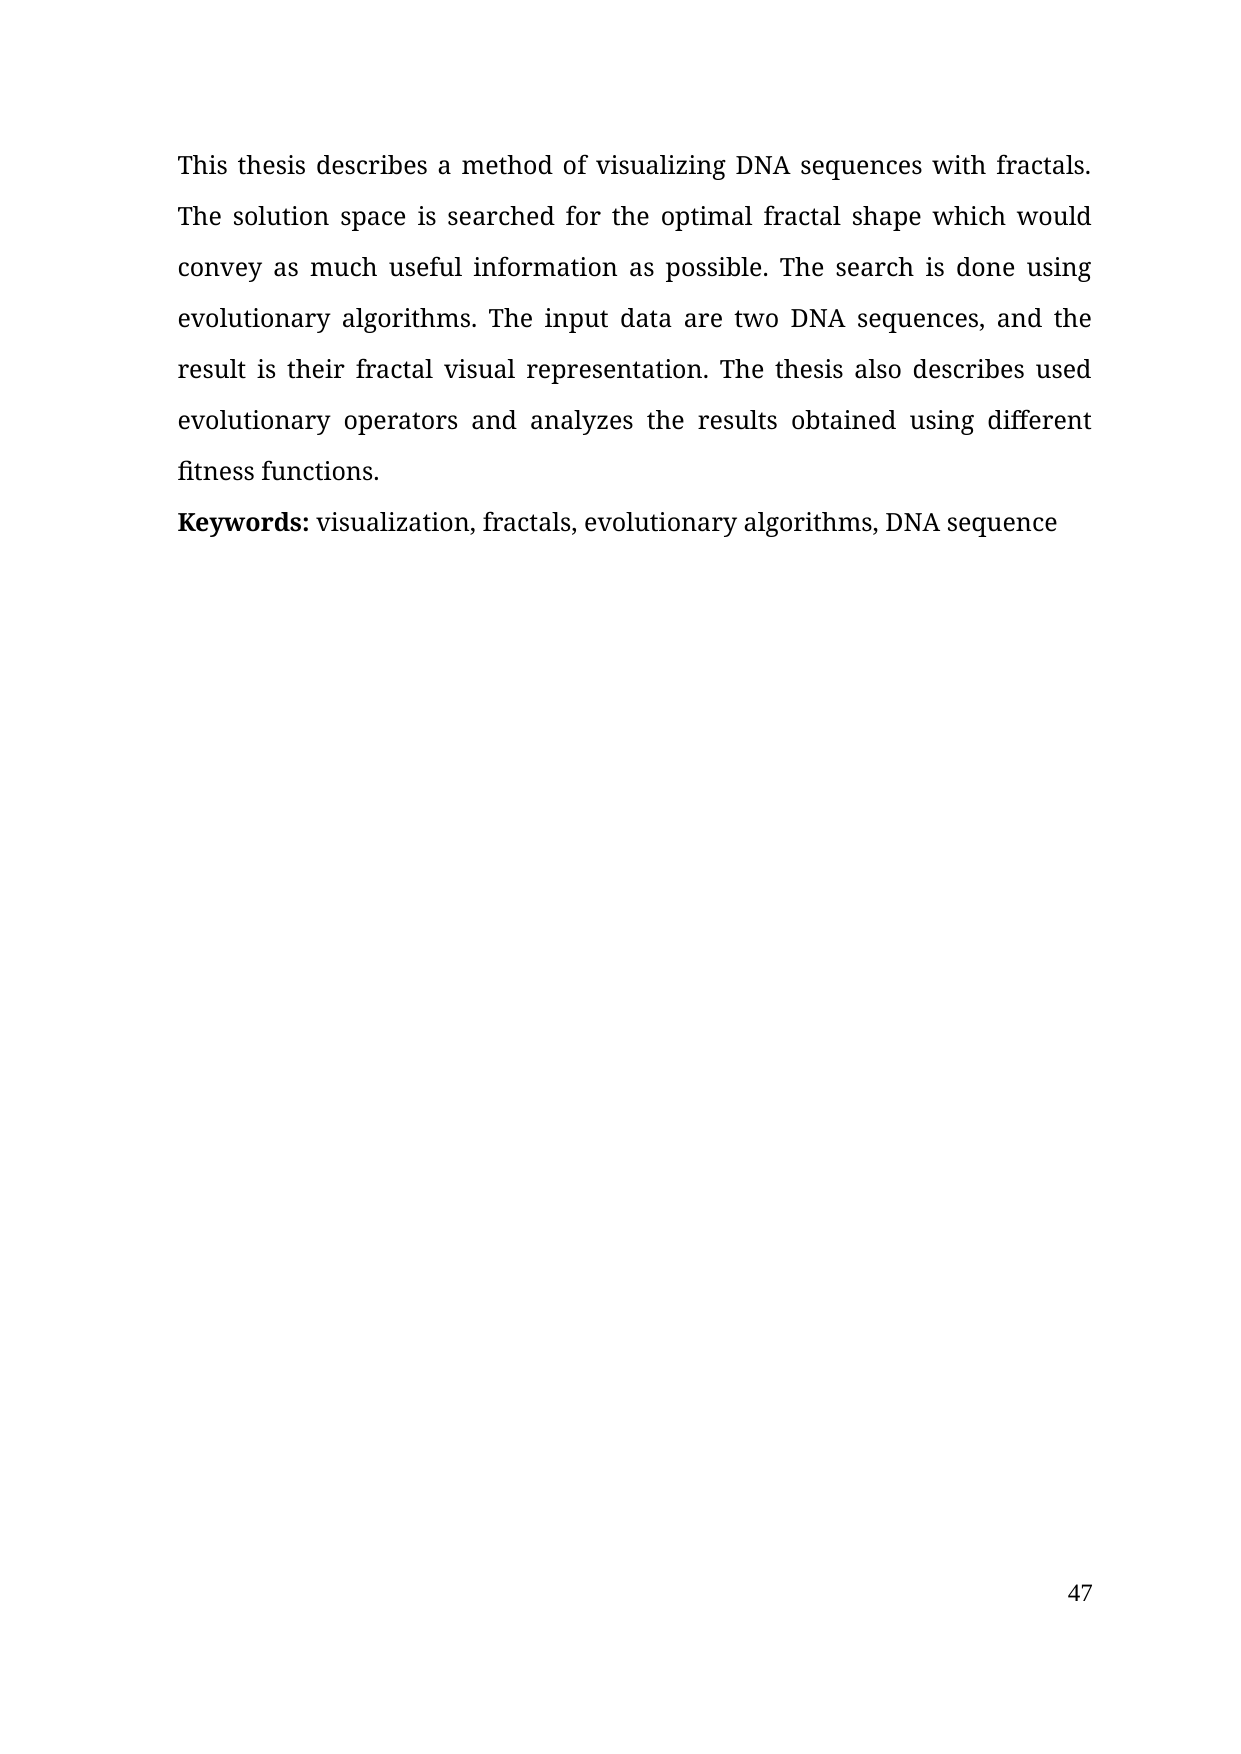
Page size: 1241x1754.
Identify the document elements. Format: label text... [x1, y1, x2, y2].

text Keywords: visualization, fractals, evolutionary algorithms, DNA sequence [177, 505, 1093, 539]
text This thesis describes a method of visualizing DNA sequences with fractals. The solution space is searched for the optimal fractal shape which would convey as much useful information as possible. The search is done using evolutionary algorithms. The input data are two DNA sequences, and the result is their fractal visual representation. The thesis also describes used evolutionary operators and analyzes the results obtained using different fitness functions. [177, 148, 1093, 488]
